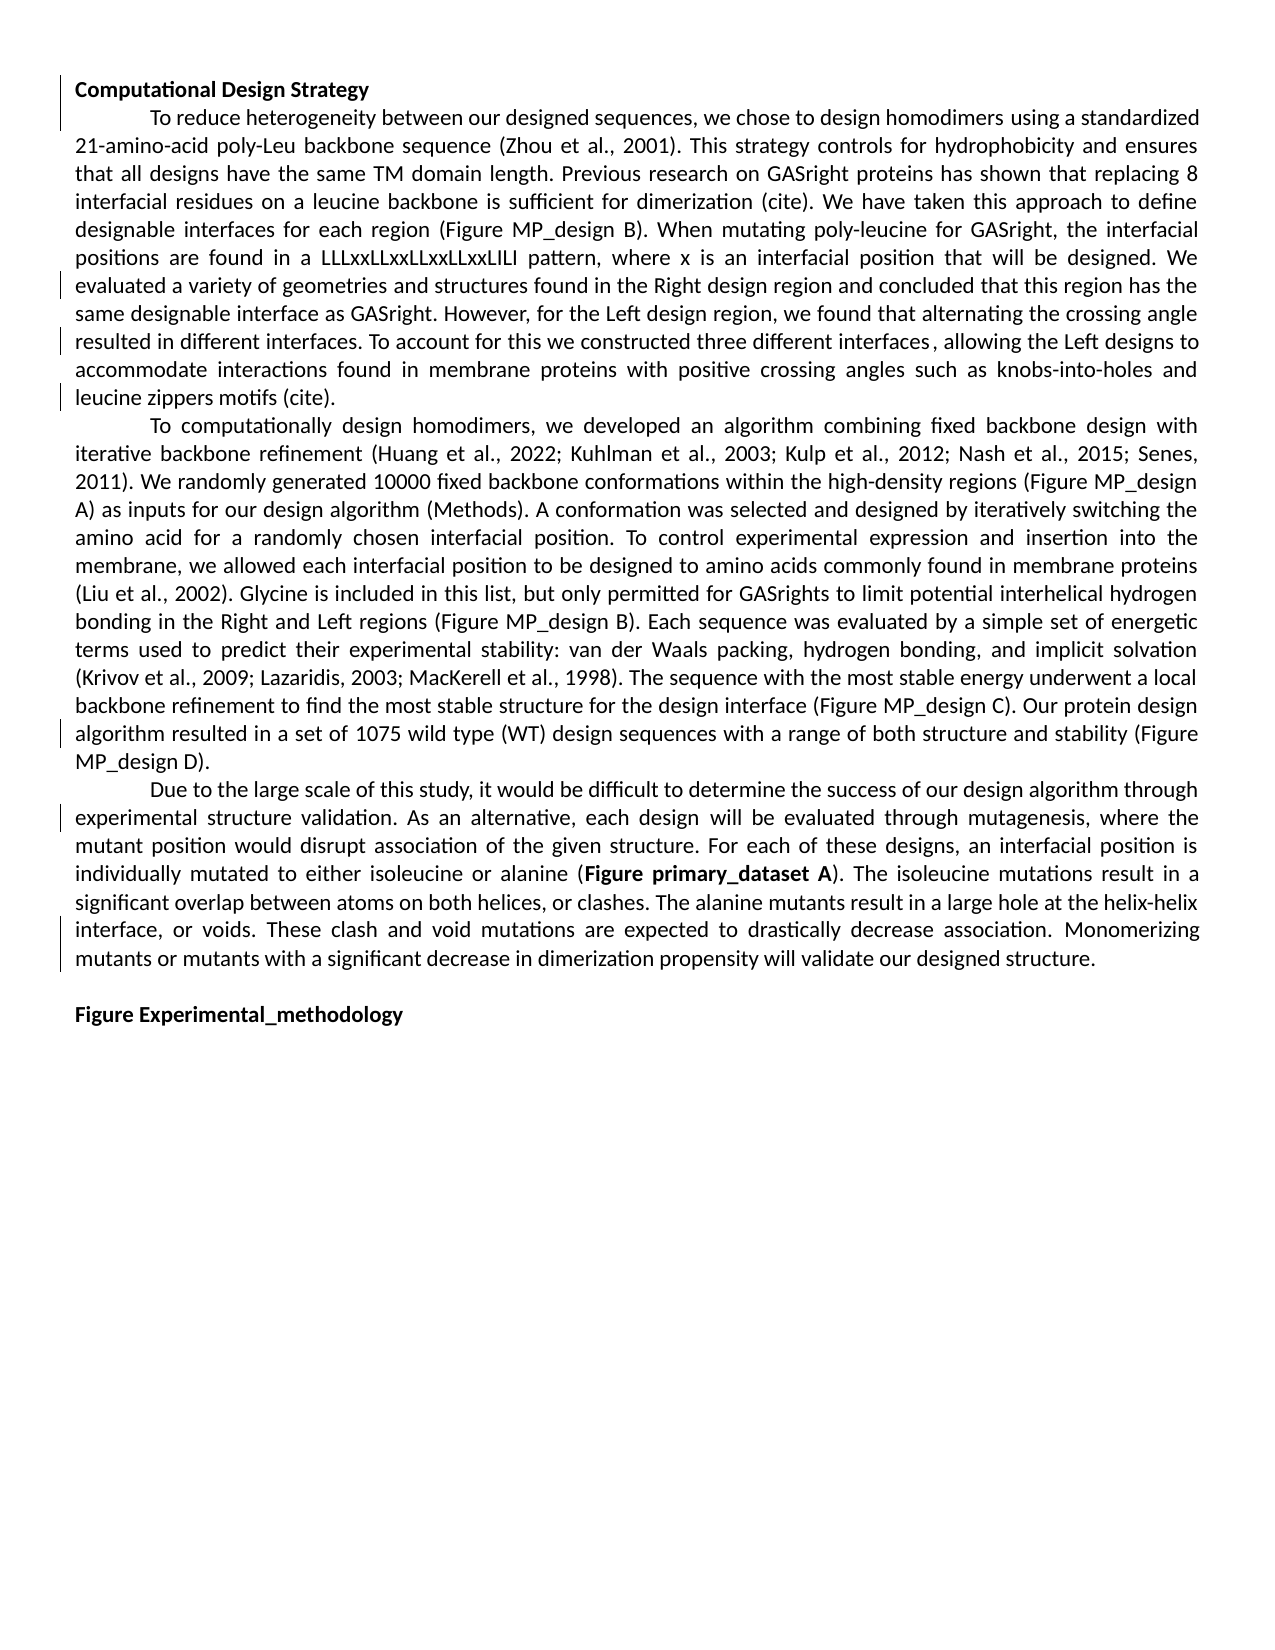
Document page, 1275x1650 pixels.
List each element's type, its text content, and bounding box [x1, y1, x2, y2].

text Figure Experimental_methodology [75, 1000, 1200, 1028]
text To computationally design homodimers, we developed an algorithm combining fixed backbone design with iterative backbone refinement (Huang et al., 2022; Kuhlman et al., 2003; Kulp et al., 2012; Nash et al., 2015; Senes, 2011). We randomly generated 10000 fixed backbone conformations within the high-density regions (Figure MP_design A) as inputs for our design algorithm (Methods). A conformation was selected and designed by iteratively switching the amino acid for a randomly chosen interfacial position. To control experimental expression and insertion into the membrane, we allowed each interfacial position to be designed to amino acids commonly found in membrane proteins (Liu et al., 2002). Glycine is included in this list, but only permitted for GASrights to limit potential interhelical hydrogen bonding in the Right and Left regions (Figure MP_design B). Each sequence was evaluated by a simple set of energetic terms used to predict their experimental stability: van der Waals packing, hydrogen bonding, and implicit solvation (Krivov et al., 2009; Lazaridis, 2003; MacKerell et al., 1998). The sequence with the most stable energy underwent a local backbone refinement to find the most stable structure for the design interface (Figure MP_design C). Our protein design algorithm resulted in a set of 1075 wild type (WT) design sequences with a range of both structure and stability (Figure MP_design D). [75, 411, 1200, 776]
text Due to the large scale of this study, it would be difficult to determine the success of our design algorithm through experimental structure validation. As an alternative, each design will be evaluated through mutagenesis, where the mutant position would disrupt association of the given structure. For each of these designs, an interfacial position is individually mutated to either isoleucine or alanine (Figure primary_dataset A). The isoleucine mutations result in a significant overlap between atoms on both helices, or clashes. The alanine mutants result in a large hole at the helix-helix interface, or voids. These clash and void mutations are expected to drastically decrease association. Monomerizing mutants or mutants with a significant decrease in dimerization propensity will validate our designed structure. [75, 776, 1200, 972]
text Computational Design Strategy [75, 75, 1200, 103]
text To reduce heterogeneity between our designed sequences, we chose to design homodimers using a standardized 21-amino-acid poly-Leu backbone sequence (Zhou et al., 2001). This strategy controls for hydrophobicity and ensures that all designs have the same TM domain length. Previous research on GASright proteins has shown that replacing 8 interfacial residues on a leucine backbone is sufficient for dimerization (cite). We have taken this approach to define designable interfaces for each region (Figure MP_design B). When mutating poly-leucine for GASright, the interfacial positions are found in a LLLxxLLxxLLxxLLxxLILI pattern, where x is an interfacial position that will be designed. We evaluated a variety of geometries and structures found in the Right design region and concluded that this region has the same designable interface as GASright. However, for the Left design region, we found that alternating the crossing angle resulted in different interfaces. To account for this we constructed three different interfaces, allowing the Left designs to accommodate interactions found in membrane proteins with positive crossing angles such as knobs-into-holes and leucine zippers motifs (cite). [75, 103, 1200, 411]
